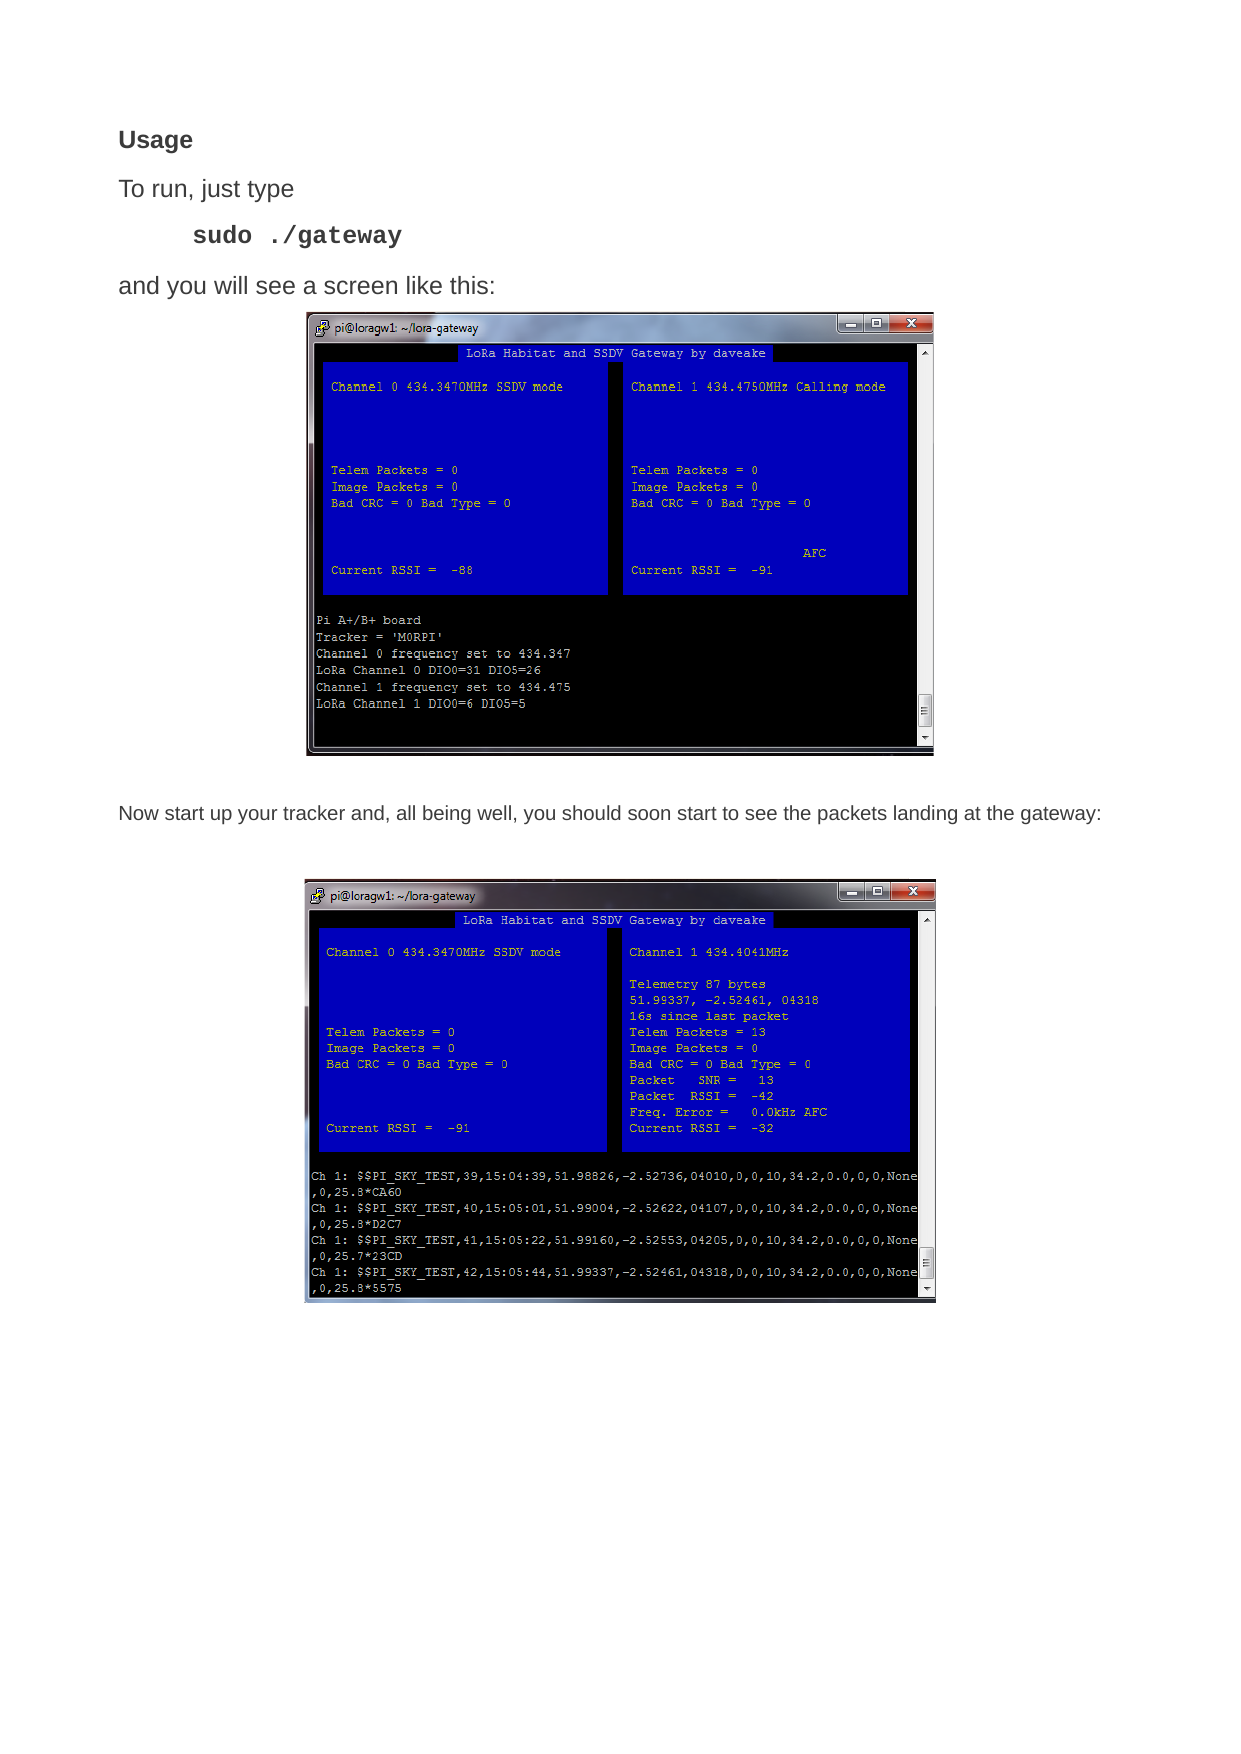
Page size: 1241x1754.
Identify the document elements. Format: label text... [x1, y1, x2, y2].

text and you will see a screen like this: [118, 263, 1122, 299]
picture [306, 311, 934, 756]
text Now start up your tracker and, all being well, you should soon start to see the packets landing at the gateway: [118, 796, 1122, 825]
text To run, just type [118, 167, 1122, 202]
text sudo ./gateway [192, 215, 1122, 251]
picture [304, 878, 936, 1303]
text Usage [118, 118, 1122, 154]
